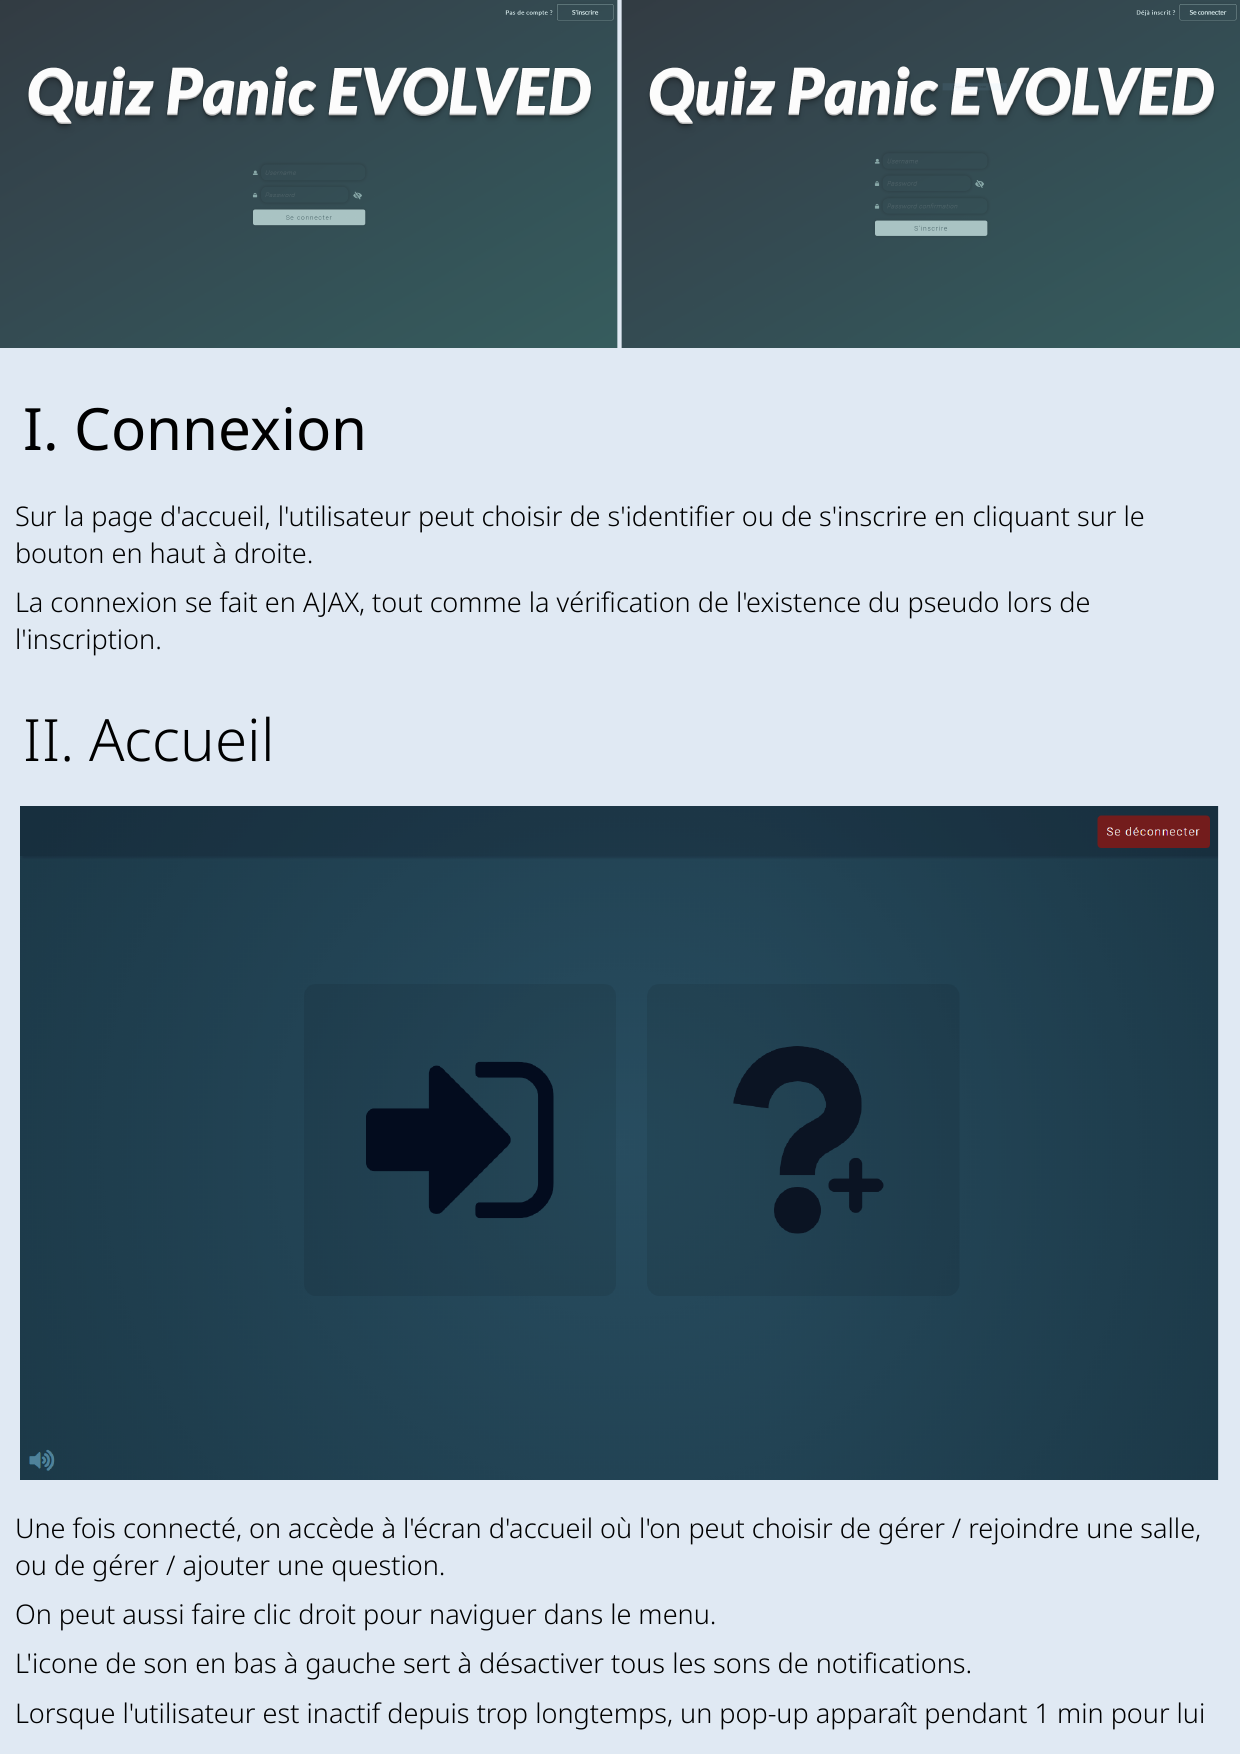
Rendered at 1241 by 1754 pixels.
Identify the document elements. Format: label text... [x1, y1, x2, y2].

picture [0, 0, 618, 348]
subtitle II. Accueil [24, 699, 1240, 779]
picture [621, 0, 1240, 348]
text La connexion se fait en AJAX, tout comme la vérification de l'existence du pseudo lors de l'inscription. [15, 583, 1240, 657]
text On peut aussi faire clic droit pour naviguer dans le menu. [15, 1596, 1240, 1632]
picture [20, 806, 1219, 1480]
text Sur la page d'accueil, l'utilisateur peut choisir de s'identifier ou de s'inscrire en cliquant sur le bouton en haut à droite. [15, 497, 1240, 571]
text L'icone de son en bas à gauche sert à désactiver tous les sons de notifications. [15, 1645, 1240, 1682]
subtitle I. Connexion [24, 388, 1240, 468]
text Lorsque l'utilisateur est inactif depuis trop longtemps, un pop-up apparaît pendant 1 min pour lui [15, 1694, 1240, 1731]
text Une fois connecté, on accède à l'écran d'accueil où l'on peut choisir de gérer / rejoindre une salle, ou de gérer / ajouter une question. [15, 1509, 1240, 1583]
